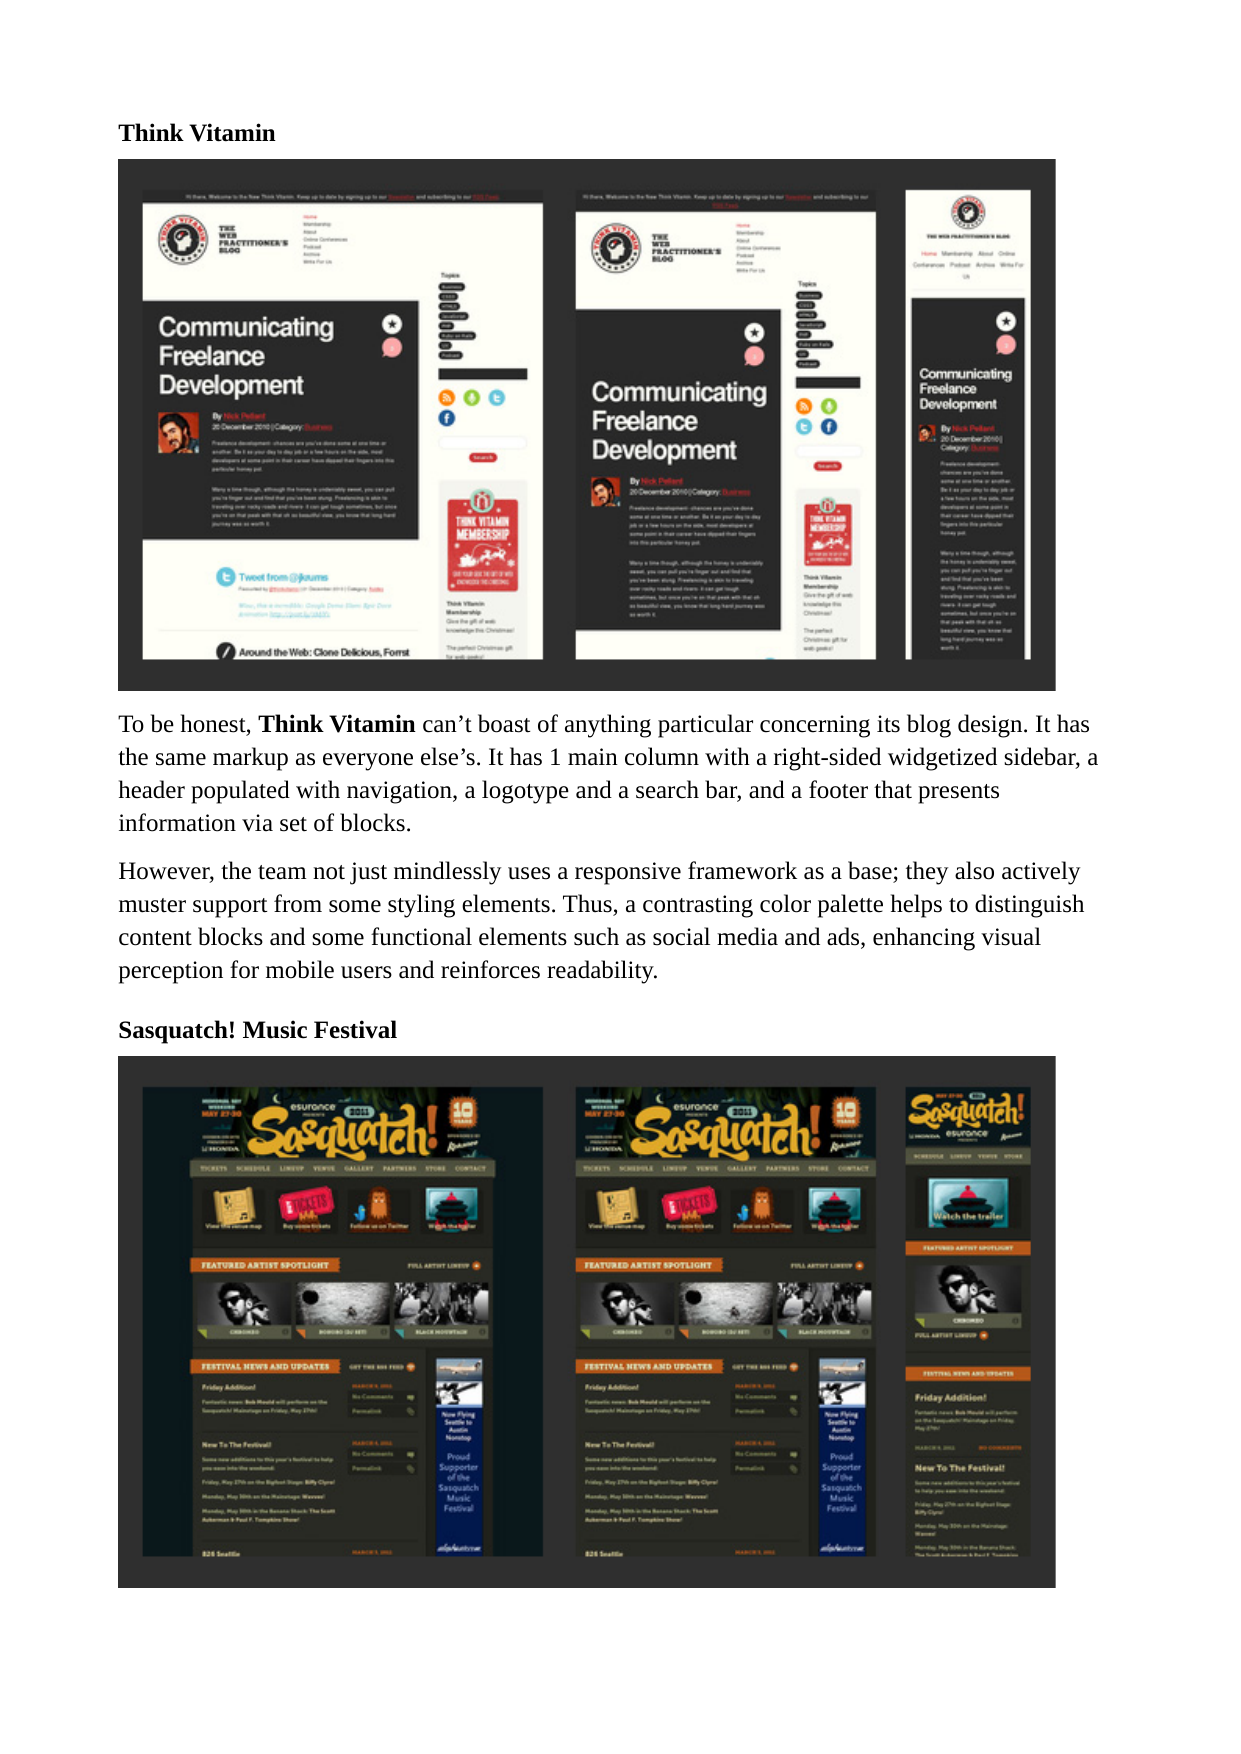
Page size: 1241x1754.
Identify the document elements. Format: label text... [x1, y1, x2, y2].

subtitle Think Vitamin [118, 118, 1122, 147]
picture [118, 1056, 1056, 1588]
text However, the team not just mindlessly uses a responsive framework as a base; they also actively muster support from some styling elements. Thus, a contrasting color palette helps to distinguish content blocks and some functional elements such as social media and ads, enhancing visual perception for mobile users and reinforces readability. [118, 856, 1122, 984]
text To be honest, Think Vitamin can’t boast of anything particular concerning its blog design. It has the same markup as everyone else’s. It has 1 main column with a right-sided widgetized sidebar, a header populated with navigation, a logotype and a search bar, and a footer that presents information via set of blocks. [118, 709, 1122, 837]
subtitle Sasquatch! Music Festival [118, 1015, 1122, 1044]
picture [118, 159, 1056, 691]
